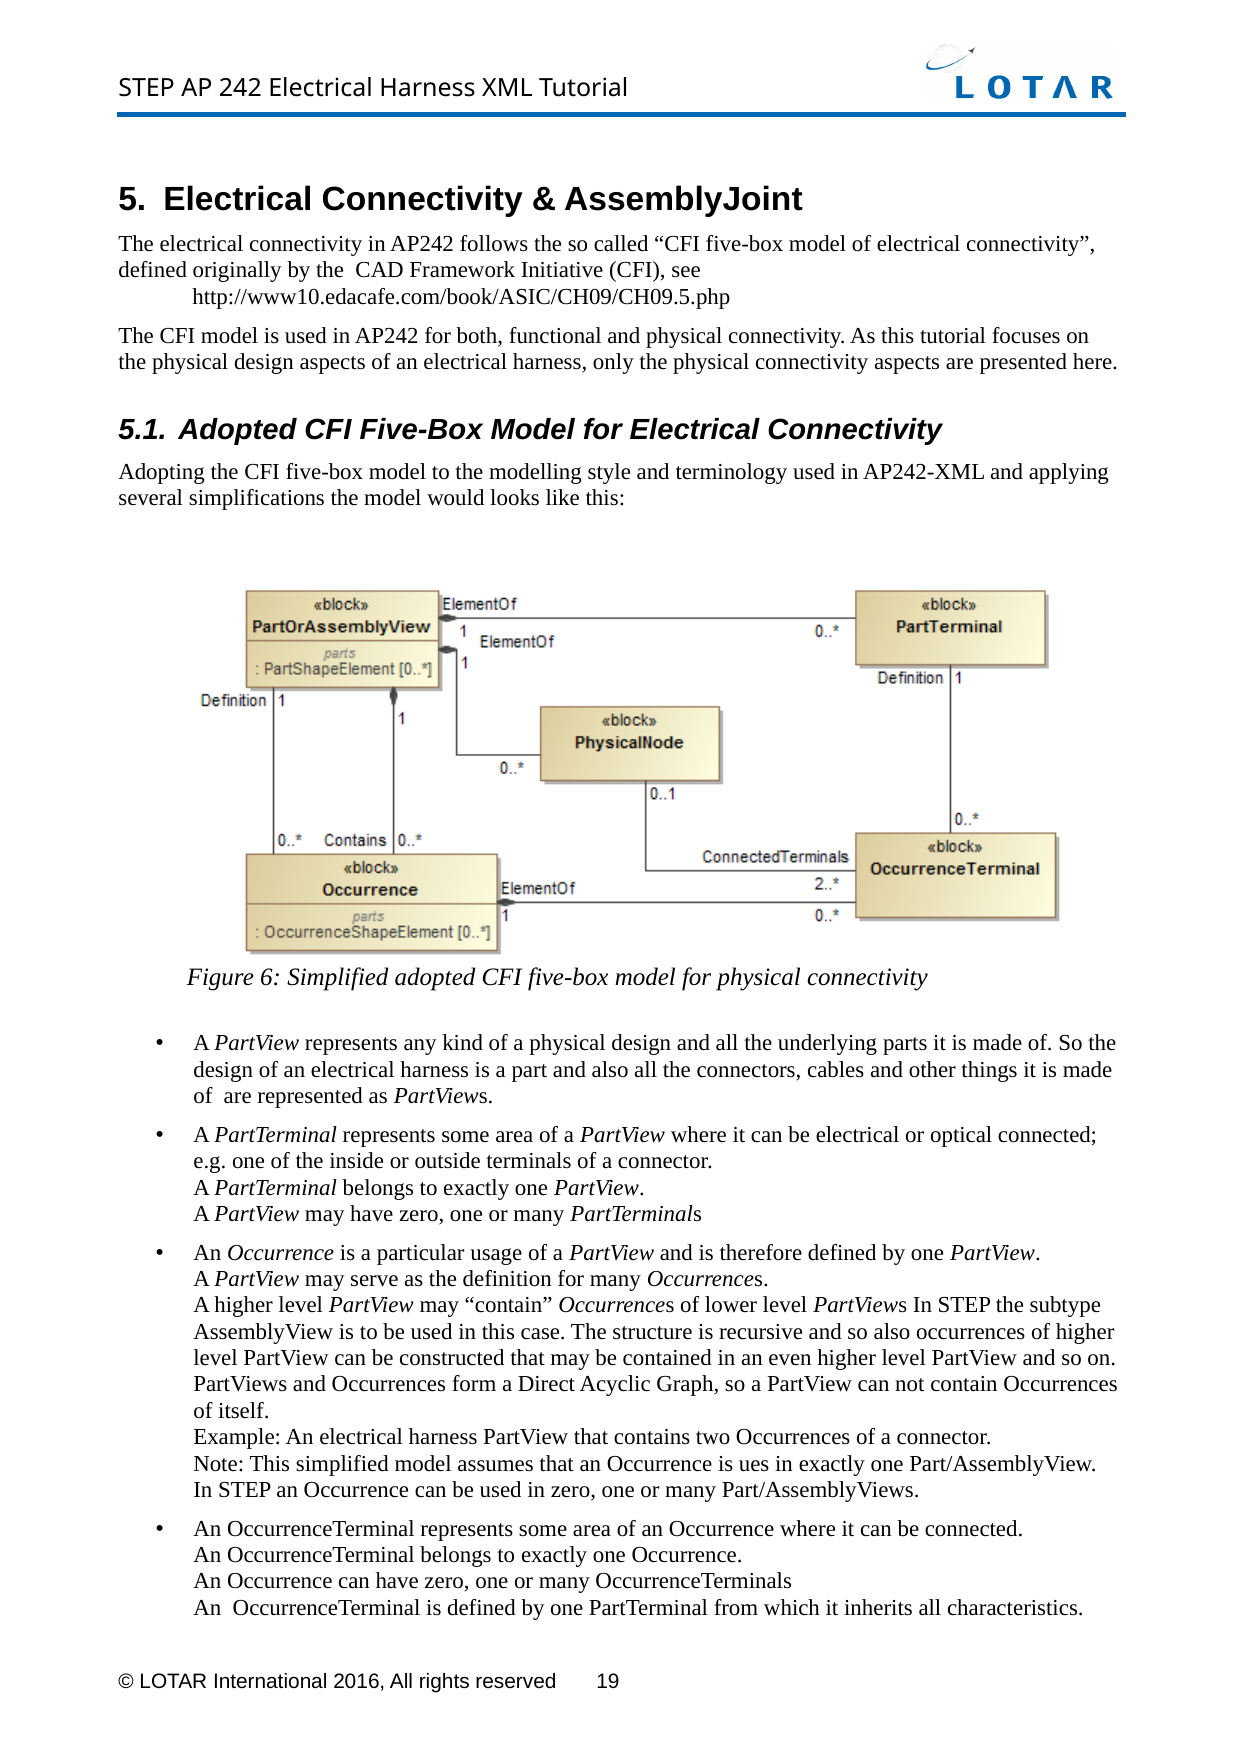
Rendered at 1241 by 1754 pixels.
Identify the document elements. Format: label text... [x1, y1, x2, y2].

text The electrical connectivity in AP242 follows the so called “CFI five-box model of electrical connectivity”, defined originally by the CAD Framework Initiative (CFI), see http://www10.edacafe.com/book/ASIC/CH09/CH09.5.php [118, 230, 1122, 309]
list An Occurrence is a particular usage of a PartView and is therefore defined by one PartView. A PartView may serve as the definition for many Occurrences. A higher level PartView may “contain” Occurrences of lower level PartViews In STEP the subtype AssemblyView is to be used in this case. The structure is recursive and so also occurrences of higher level PartView can be constructed that may be contained in an even higher level PartView and so on. PartViews and Occurrences form a Direct Acyclic Graph, so a PartView can not contain Occurrences of itself. Example: An electrical harness PartView that contains two Occurrences of a connector. Note: This simplified model assumes that an Occurrence is ues in exactly one Part/AssemblyView. In STEP an Occurrence can be used in zero, one or many Part/AssemblyViews. [156, 1239, 1122, 1502]
text The CFI model is used in AP242 for both, functional and physical connectivity. As this tutorial focuses on the physical design aspects of an electrical harness, only the physical connectivity aspects are presented here. [118, 322, 1122, 374]
subtitle Electrical Connectivity & AssemblyJoint [118, 179, 1122, 218]
list A PartTerminal represents some area of a PartView where it can be electrical or optical connected; e.g. one of the inside or outside terminals of a connector. A PartTerminal belongs to exactly one PartView. A PartView may have zero, one or many PartTerminals [156, 1121, 1122, 1226]
list An OccurrenceTerminal represents some area of an Occurrence where it can be connected. An OccurrenceTerminal belongs to exactly one Occurrence. An Occurrence can have zero, one or many OccurrenceTerminals An OccurrenceTerminal is defined by one PartTerminal from which it inherits all characteristics. [156, 1515, 1122, 1620]
subtitle Adopted CFI Five-Box Model for Electrical Connectivity [118, 412, 1122, 445]
text Figure 6: Simplified adopted CFI five-box model for physical connectivity [187, 962, 1072, 990]
picture [186, 575, 1073, 962]
text Adopting the CFI five-box model to the modelling style and terminology used in AP242-XML and applying several simplifications the model would looks like this: [118, 458, 1122, 511]
list A PartView represents any kind of a physical design and all the underlying parts it is made of. So the design of an electrical harness is a part and also all the connectors, cables and other things it is made of are represented as PartViews. [156, 1029, 1122, 1108]
